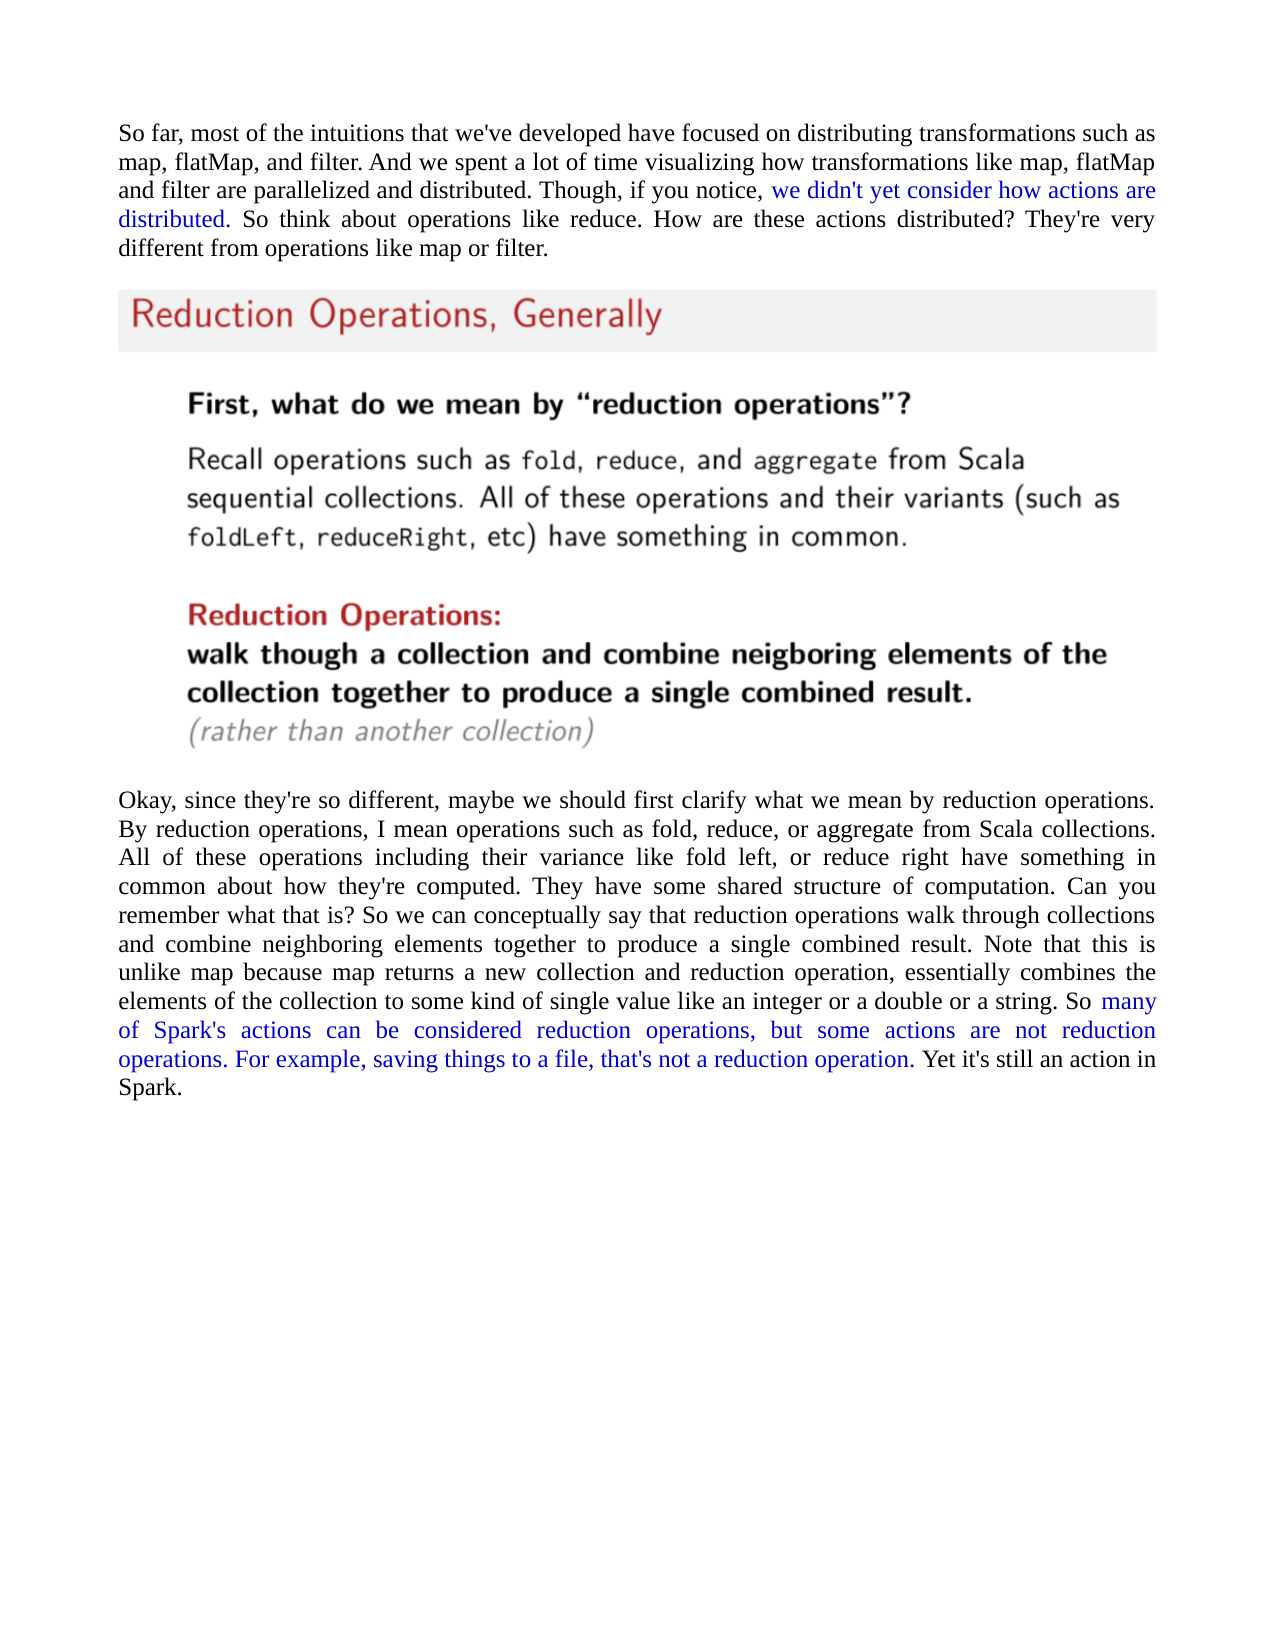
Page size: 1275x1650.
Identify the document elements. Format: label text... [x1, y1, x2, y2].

text So far, most of the intuitions that we've developed have focused on distributing transformations such as map, flatMap, and filter. And we spent a lot of time visualizing how transformations like map, flatMap and filter are parallelized and distributed. Though, if you notice, we didn't yet consider how actions are distributed. So think about operations like reduce. How are these actions distributed? They're very different from operations like map or filter. [118, 118, 1157, 262]
picture [118, 290, 1157, 757]
text Okay, since they're so different, maybe we should first clarify what we mean by reduction operations. By reduction operations, I mean operations such as fold, reduce, or aggregate from Scala collections. All of these operations including their variance like fold left, or reduce right have something in common about how they're computed. They have some shared structure of computation. Can you remember what that is? So we can conceptually say that reduction operations walk through collections and combine neighboring elements together to produce a single combined result. Note that this is unlike map because map returns a new collection and reduction operation, essentially combines the elements of the collection to some kind of single value like an integer or a double or a string. So many of Spark's actions can be considered reduction operations, but some actions are not reduction operations. For example, saving things to a file, that's not a reduction operation. Yet it's still an action in Spark. [118, 785, 1157, 1101]
